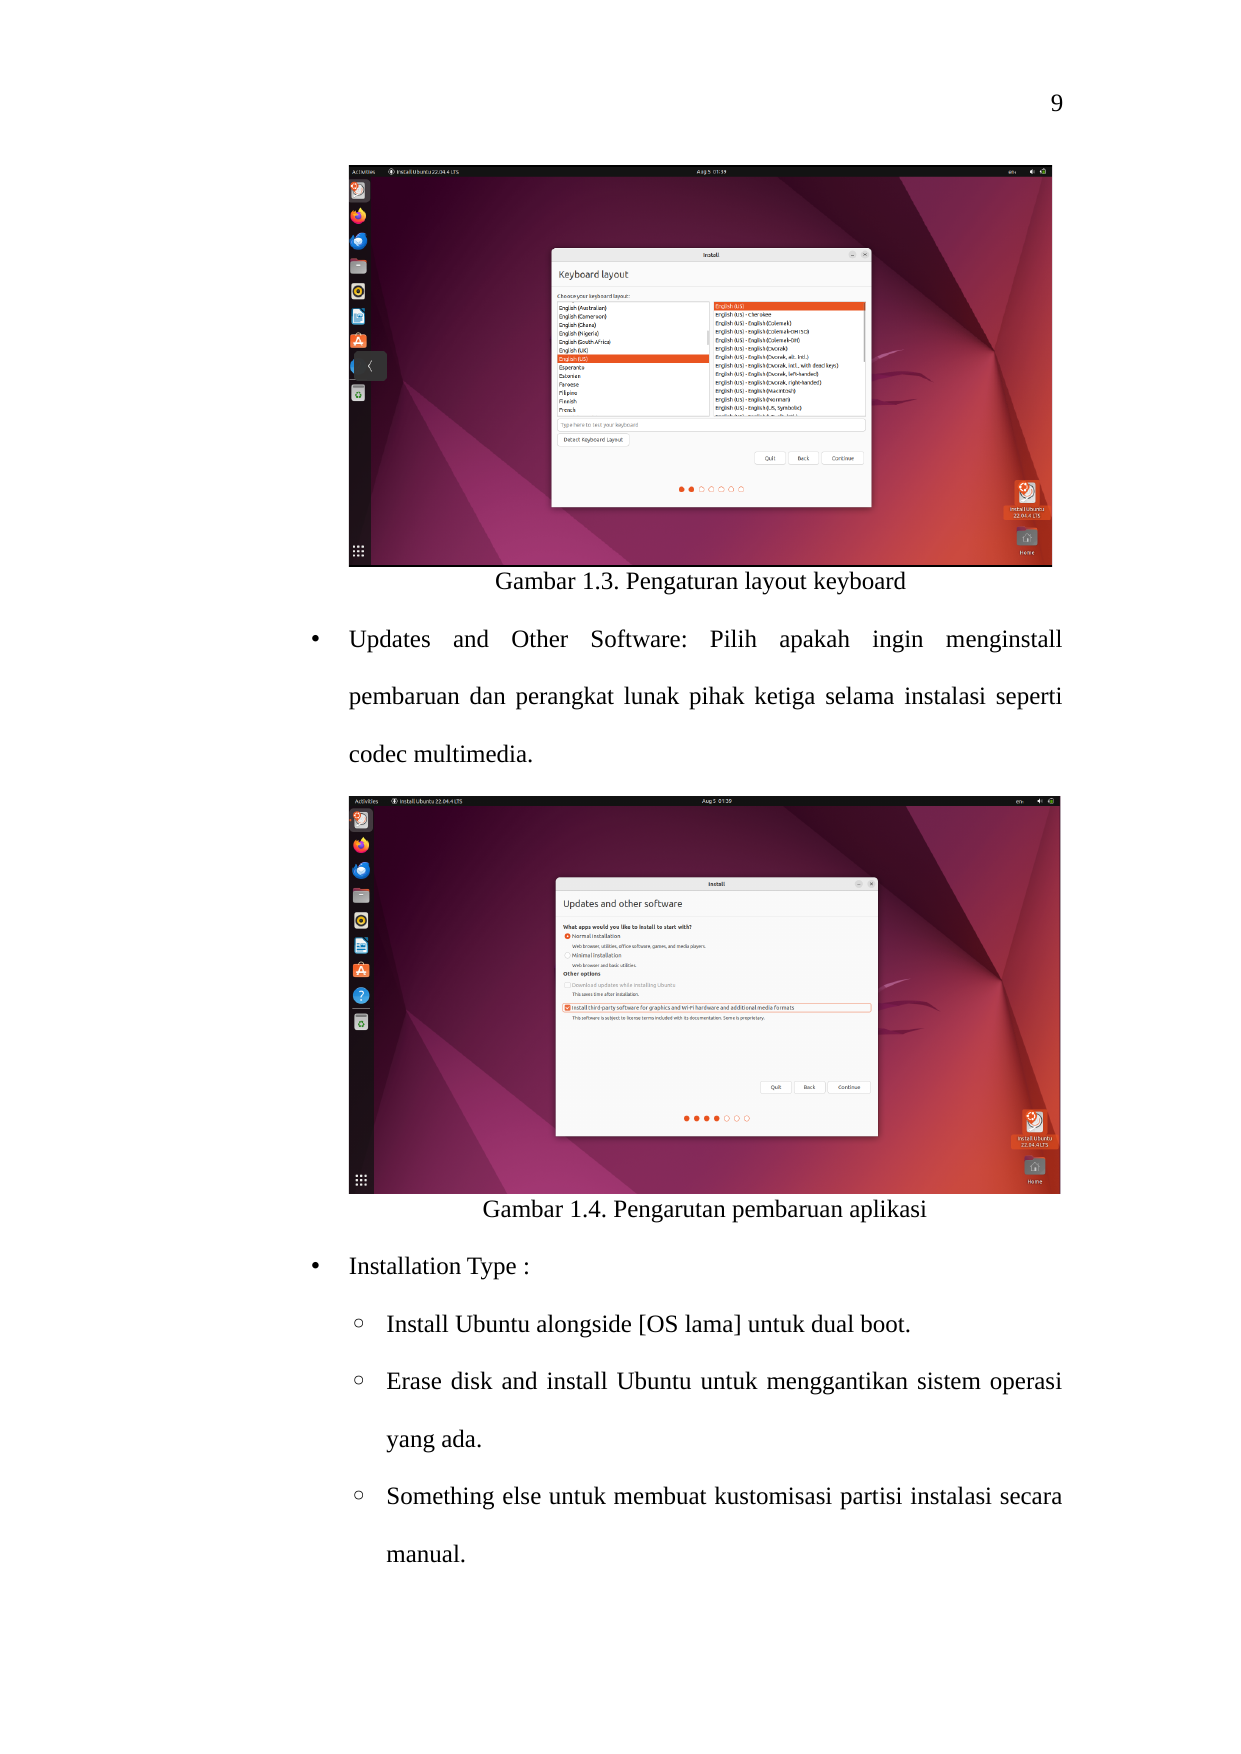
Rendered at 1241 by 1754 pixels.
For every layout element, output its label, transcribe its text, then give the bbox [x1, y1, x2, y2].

list Gambar 1.4. Pengarutan pembaruan aplikasi [349, 1194, 1061, 1222]
list Install Ubuntu alongside [OS lama] untuk dual boot. [349, 1309, 1063, 1337]
picture [348, 165, 1053, 567]
list Installation Type : [311, 1251, 1063, 1280]
picture [348, 796, 1061, 1194]
list Something else untuk membuat kustomisasi partisi instalasi secara manual. [349, 1481, 1063, 1567]
list Gambar 1.3. Pengaturan layout keyboard [349, 567, 1052, 595]
list Erase disk and install Ubuntu untuk menggantikan sistem operasi yang ada. [349, 1366, 1063, 1452]
list Updates and Other Software: Pilih apakah ingin menginstall pembaruan dan perangkat lunak pihak ketiga selama instalasi seperti codec multimedia. [311, 624, 1063, 767]
